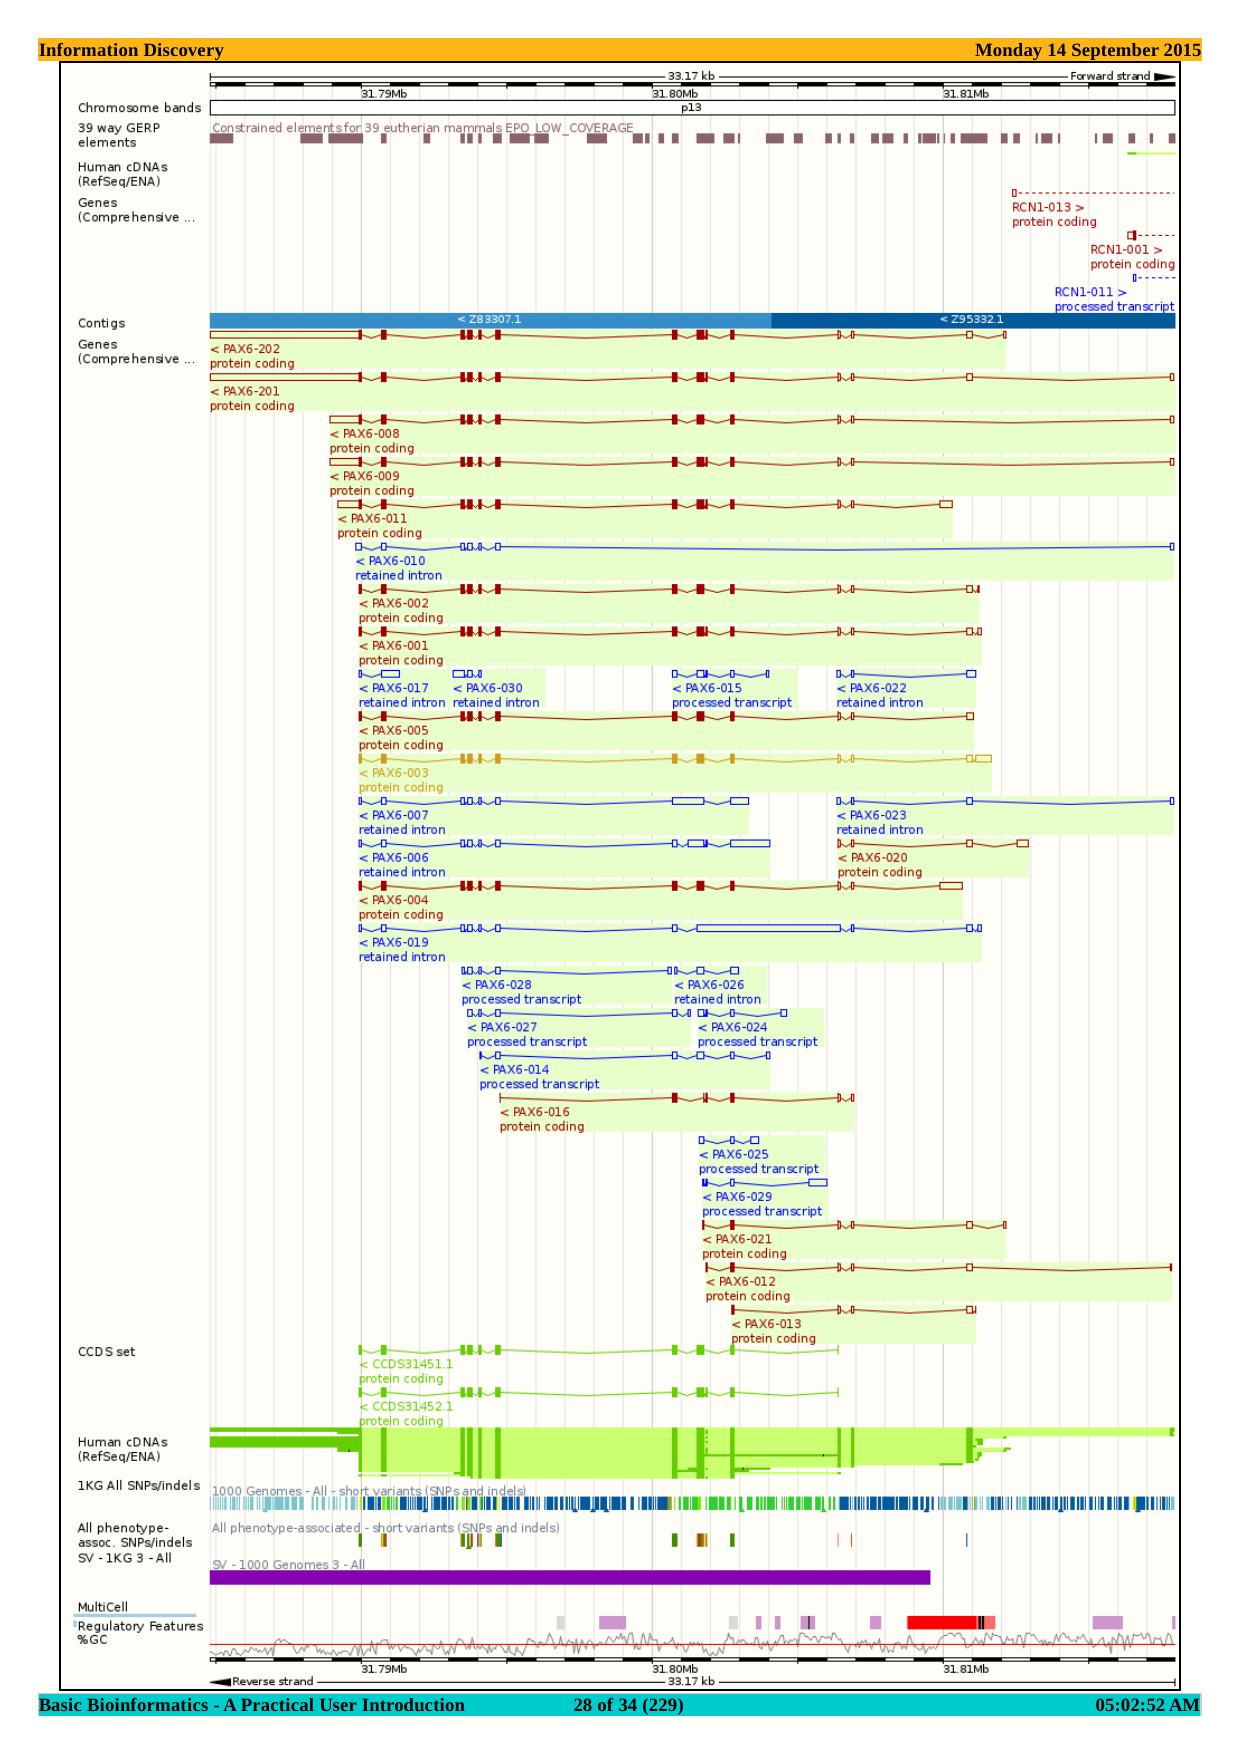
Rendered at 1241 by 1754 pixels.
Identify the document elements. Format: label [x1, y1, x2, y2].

picture [61, 63, 1179, 1689]
